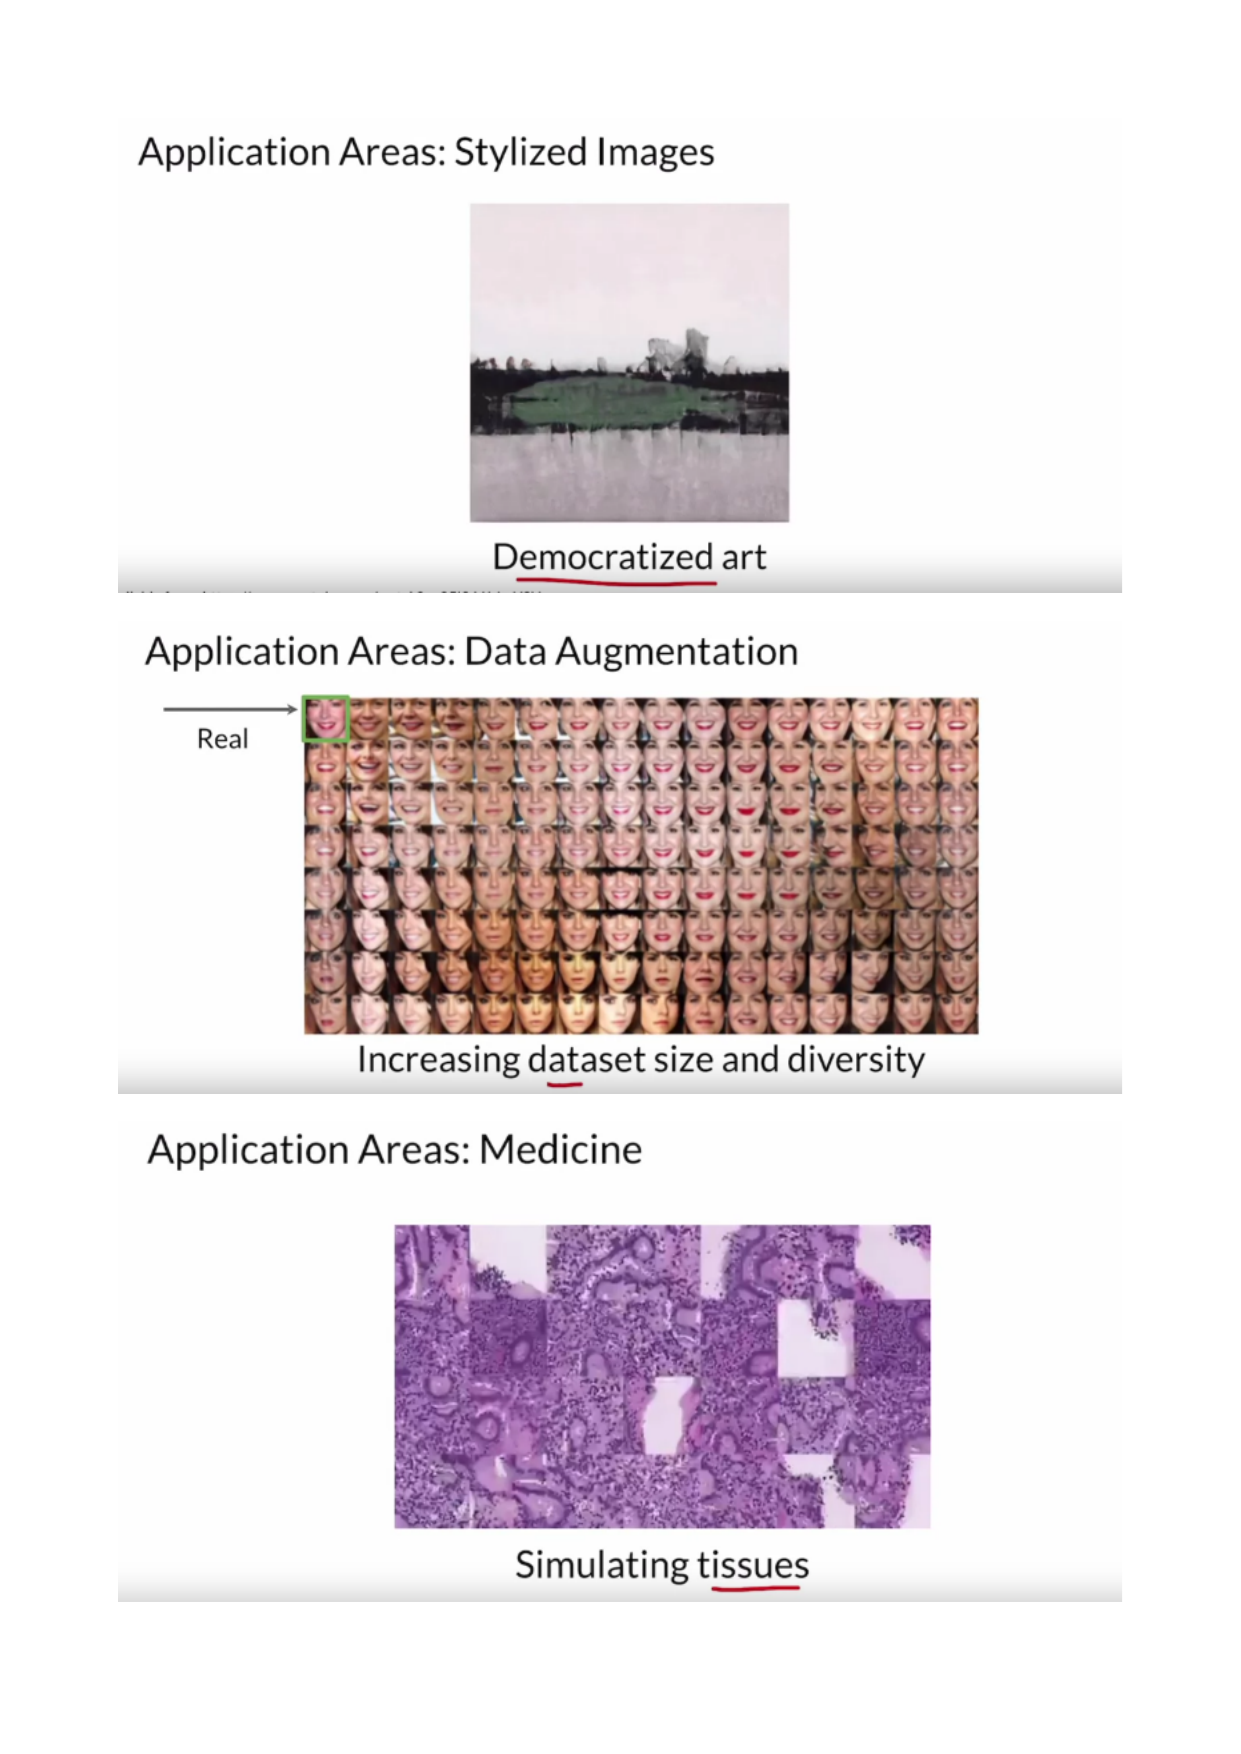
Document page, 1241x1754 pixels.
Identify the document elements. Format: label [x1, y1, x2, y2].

picture [118, 621, 1123, 1094]
picture [118, 1121, 1123, 1602]
picture [118, 118, 1123, 593]
